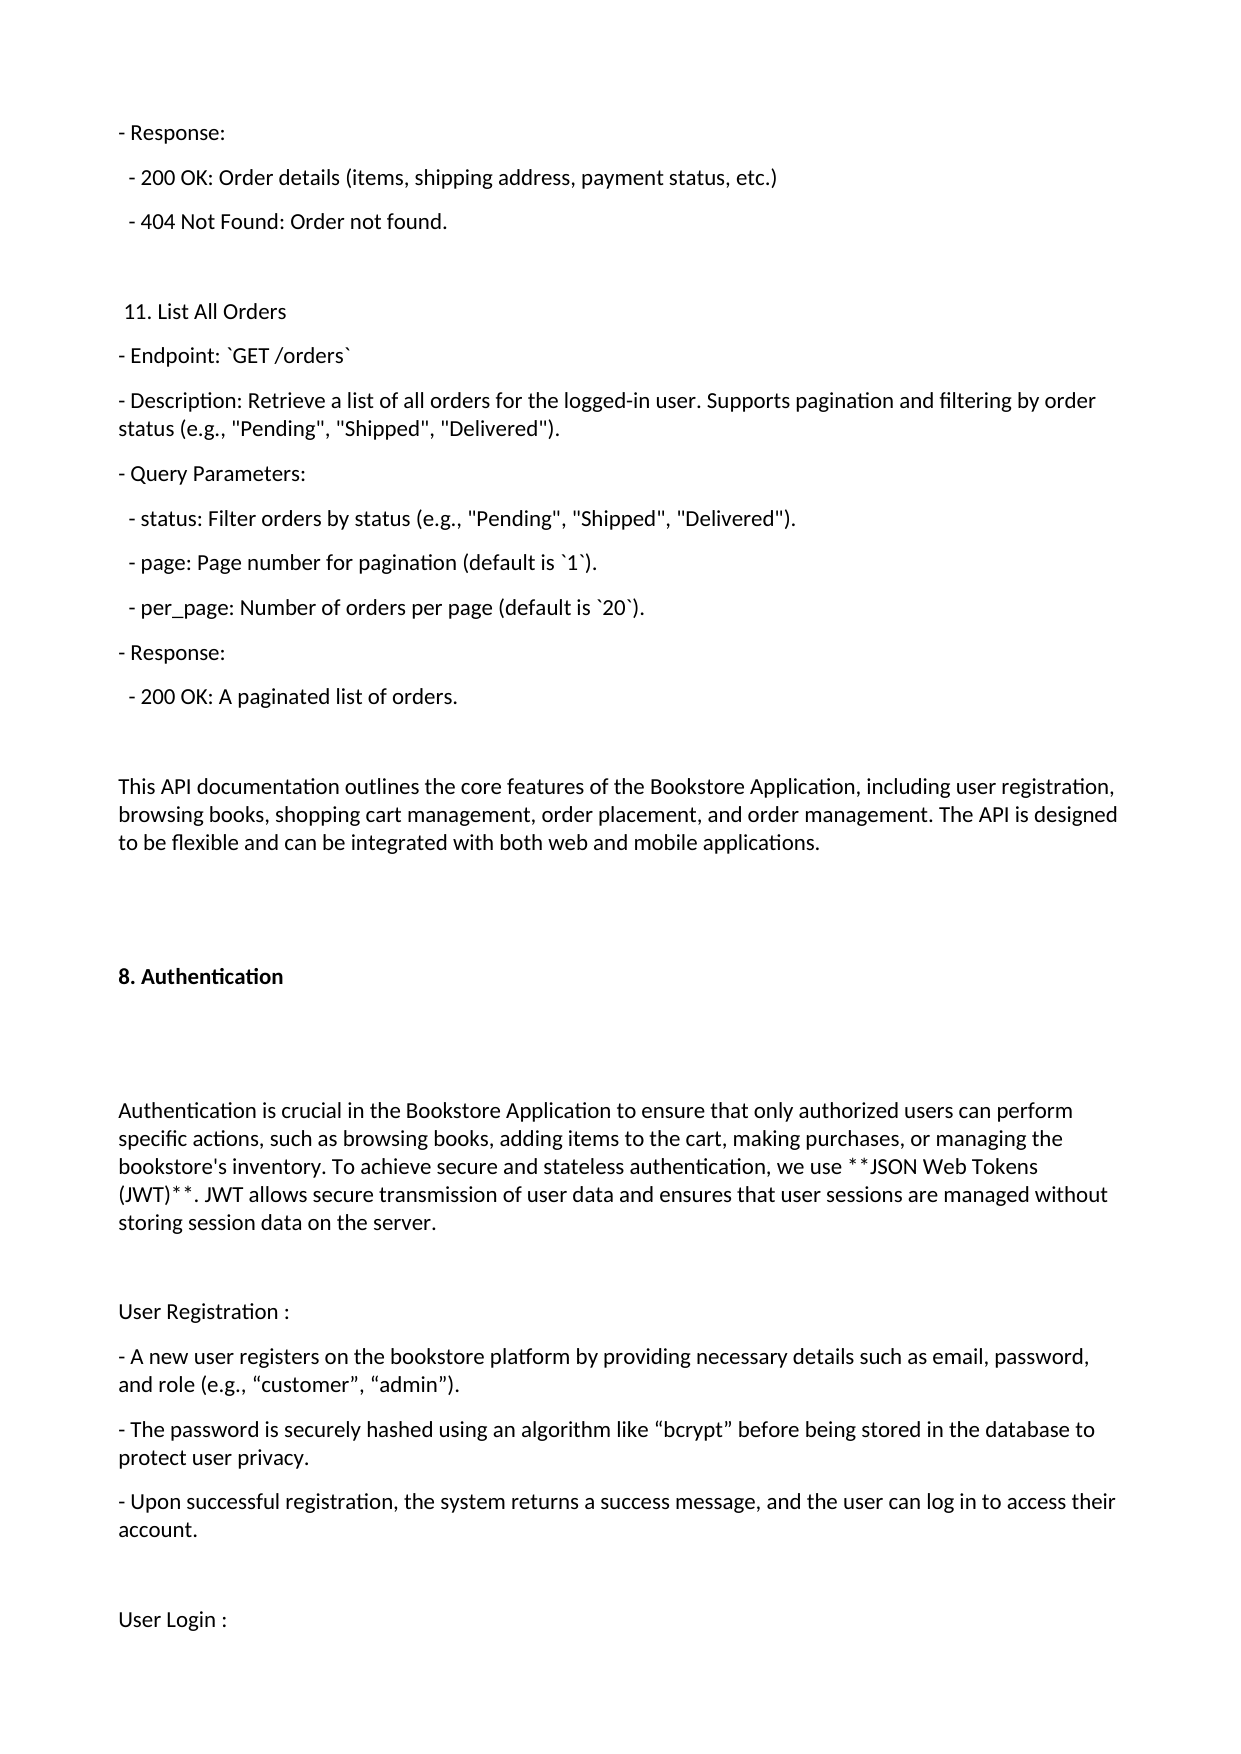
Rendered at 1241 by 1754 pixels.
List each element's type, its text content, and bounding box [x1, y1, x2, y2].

text - Endpoint: `GET /orders` [118, 342, 1122, 369]
text - 200 OK: Order details (items, shipping address, payment status, etc.) [118, 163, 1122, 191]
text 8. Authentication [118, 962, 1122, 990]
text 11. List All Orders [118, 297, 1122, 325]
text - Response: [118, 638, 1122, 666]
text - Response: [118, 118, 1122, 146]
text User Login : [118, 1605, 1122, 1633]
text - Upon successful registration, the system returns a success message, and the user can log in to access their account. [118, 1487, 1122, 1543]
text User Registration : [118, 1297, 1122, 1325]
text - The password is securely hashed using an algorithm like “bcrypt” before being stored in the database to protect user privacy. [118, 1415, 1122, 1471]
text Authentication is crucial in the Bookstore Application to ensure that only authorized users can perform specific actions, such as browsing books, adding items to the cart, making purchases, or managing the bookstore's inventory. To achieve secure and stateless authentication, we use **JSON Web Tokens (JWT)**. JWT allows secure transmission of user data and ensures that user sessions are managed without storing session data on the server. [118, 1096, 1122, 1236]
text - per_page: Number of orders per page (default is `20`). [118, 593, 1122, 621]
text This API documentation outlines the core features of the Bookstore Application, including user registration, browsing books, shopping cart management, order placement, and order management. The API is designed to be flexible and can be integrated with both web and mobile applications. [118, 772, 1122, 856]
text - Query Parameters: [118, 459, 1122, 487]
text - page: Page number for pagination (default is `1`). [118, 548, 1122, 576]
text - A new user registers on the bookstore platform by providing necessary details such as email, password, and role (e.g., “customer”, “admin”). [118, 1342, 1122, 1398]
text - status: Filter orders by status (e.g., "Pending", "Shipped", "Delivered"). [118, 504, 1122, 532]
text - 404 Not Found: Order not found. [118, 207, 1122, 236]
text - 200 OK: A paginated list of orders. [118, 682, 1122, 710]
text - Description: Retrieve a list of all orders for the logged-in user. Supports pagination and filtering by order status (e.g., "Pending", "Shipped", "Delivered"). [118, 386, 1122, 442]
